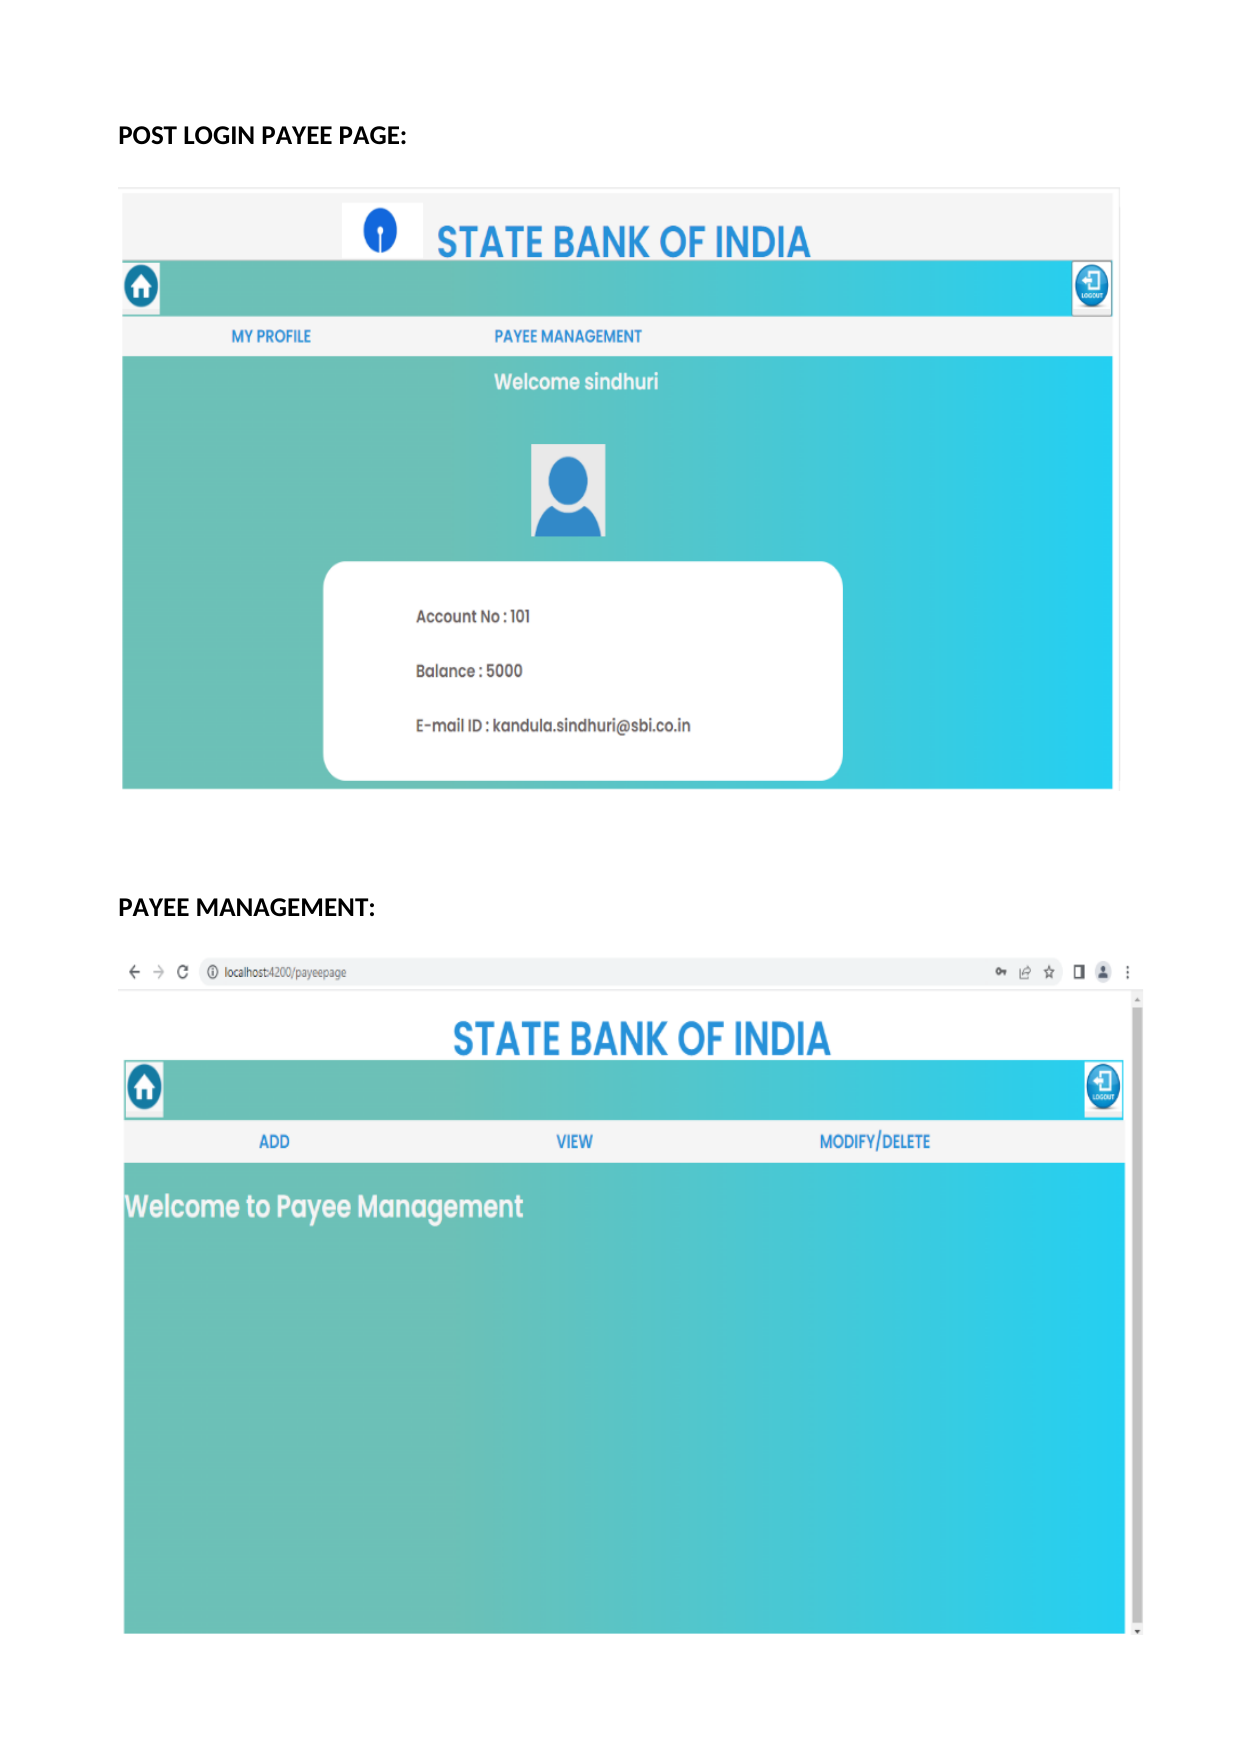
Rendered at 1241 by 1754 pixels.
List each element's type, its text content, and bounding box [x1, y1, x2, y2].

text POST LOGIN PAYEE PAGE: [118, 118, 1122, 151]
text PAYEE MANAGEMENT: [118, 890, 1122, 923]
